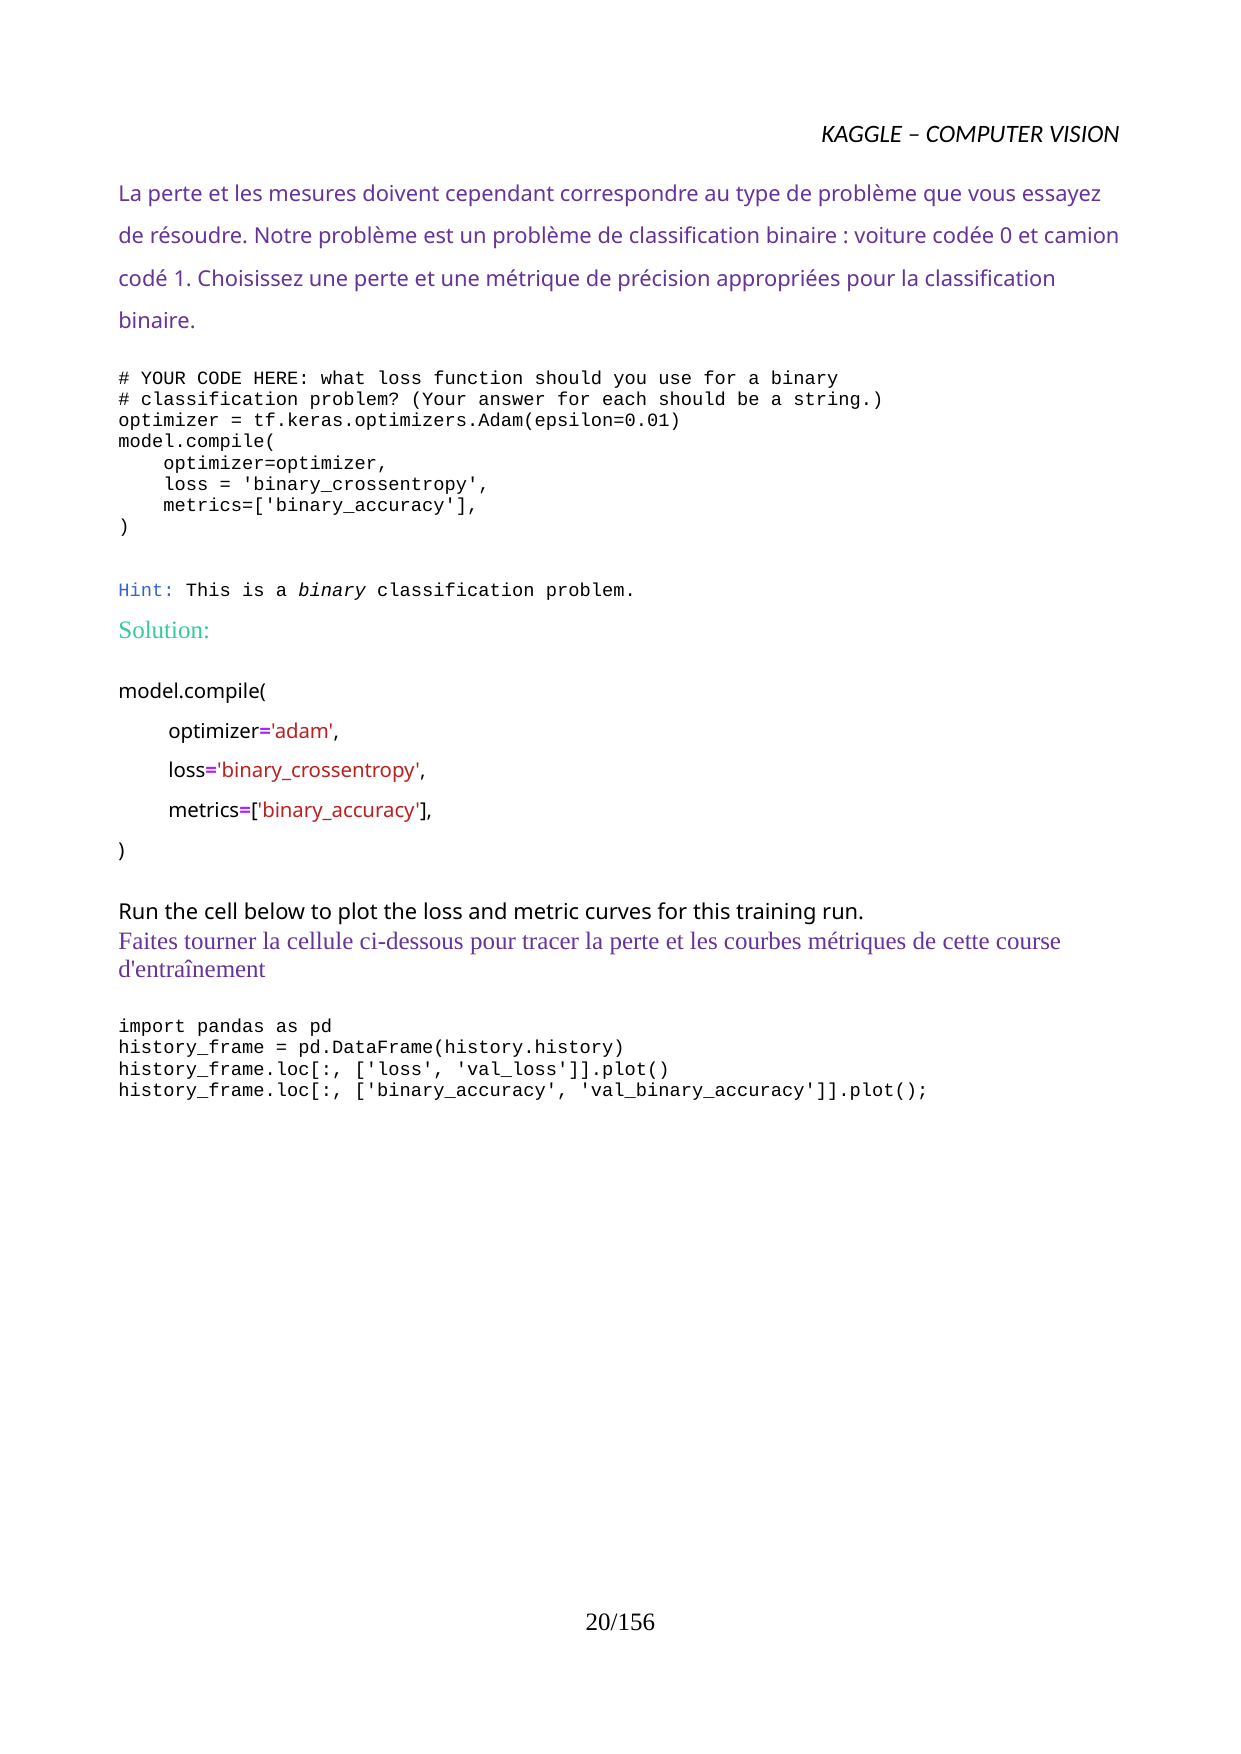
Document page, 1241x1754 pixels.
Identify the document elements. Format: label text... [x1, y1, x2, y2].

text history_frame.loc[:, ['binary_accuracy', 'val_binary_accuracy']].plot(); [118, 1081, 1122, 1102]
text ) [118, 835, 1122, 863]
text Run the cell below to plot the loss and metric curves for this training run. [118, 896, 1122, 926]
text loss = 'binary_crossentropy', [118, 475, 1122, 496]
text La perte et les mesures doivent cependant correspondre au type de problème que vous essayez de résoudre. Notre problème est un problème de classification binaire : voiture codée 0 et camion codé 1. Choisissez une perte et une métrique de précision appropriées pour la classification binaire. [118, 178, 1122, 335]
text loss='binary_crossentropy', [118, 756, 1122, 784]
text # YOUR CODE HERE: what loss function should you use for a binary [118, 368, 1122, 390]
text optimizer=optimizer, [118, 453, 1122, 475]
text # classification problem? (Your answer for each should be a string.) [118, 390, 1122, 411]
text metrics=['binary_accuracy'], [118, 796, 1122, 824]
text history_frame.loc[:, ['loss', 'val_loss']].plot() [118, 1059, 1122, 1081]
text metrics=['binary_accuracy'], [118, 496, 1122, 517]
text history_frame = pd.DataFrame(history.history) [118, 1038, 1122, 1059]
text ) [118, 517, 1122, 538]
text Hint: This is a binary classification problem. [118, 581, 1122, 602]
text Faites tourner la cellule ci-dessous pour tracer la perte et les courbes métriques de cette course d'entraînement [118, 926, 1122, 983]
text model.compile( [118, 677, 1122, 705]
text optimizer = tf.keras.optimizers.Adam(epsilon=0.01) [118, 411, 1122, 432]
text optimizer='adam', [118, 716, 1122, 744]
text import pandas as pd [118, 1017, 1122, 1038]
text model.compile( [118, 432, 1122, 453]
text Solution: [118, 615, 1122, 643]
